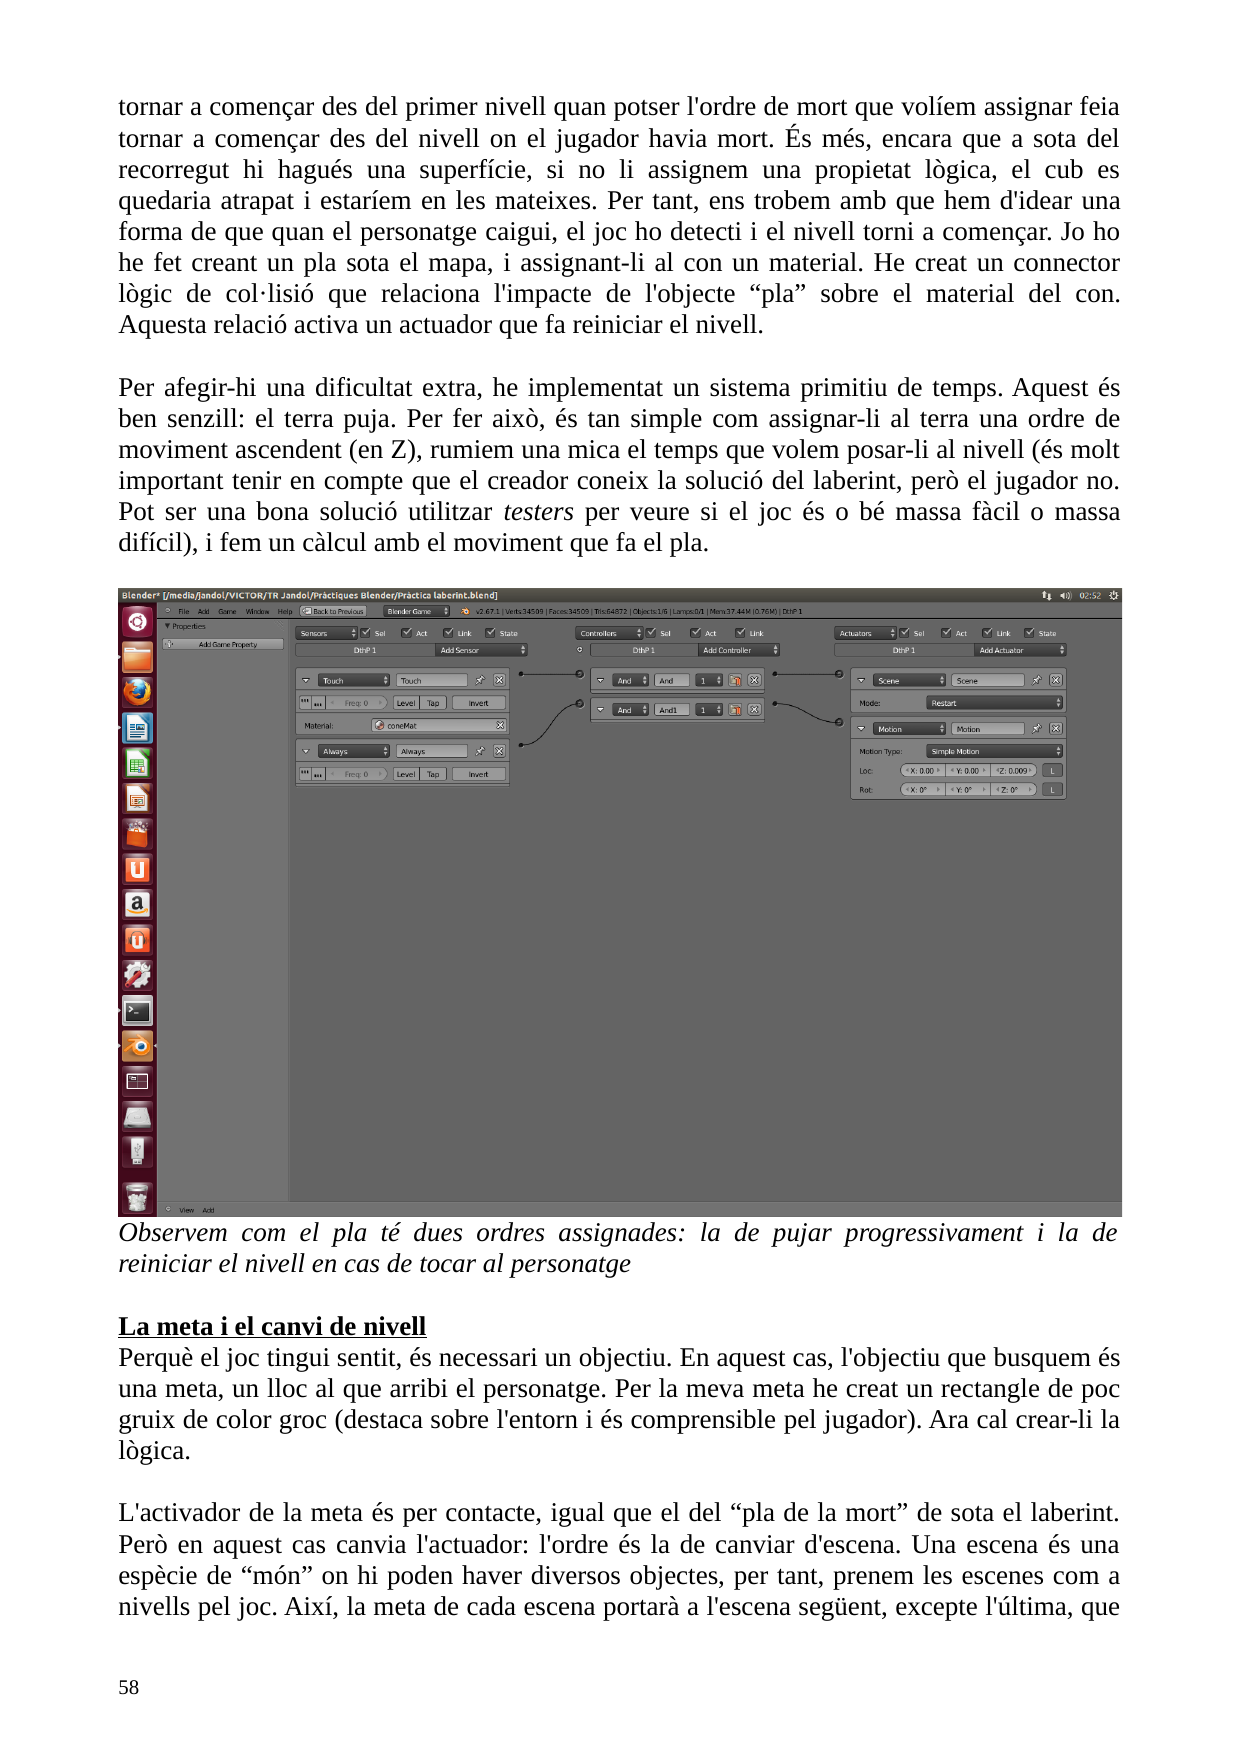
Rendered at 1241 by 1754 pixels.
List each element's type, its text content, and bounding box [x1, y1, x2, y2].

text Per afegir-hi una dificultat extra, he implementat un sistema primitiu de temps. Aquest és ben senzill: el terra puja. Per fer això, és tan simple com assignar-li al terra una ordre de moviment ascendent (en Z), rumiem una mica el temps que volem posar-li al nivell (és molt important tenir en compte que el creador coneix la solució del laberint, però el jugador no. Pot ser una bona solució utilitzar testers per veure si el joc és o bé massa fàcil o massa difícil), i fem un càlcul amb el moviment que fa el pla. [118, 371, 1122, 558]
text Perquè el joc tingui sentit, és necessari un objectiu. En aquest cas, l'objectiu que busquem és una meta, un lloc al que arribi el personatge. Per la meva meta he creat un rectangle de poc gruix de color groc (destaca sobre l'entorn i és comprensible pel jugador). Ara cal crear-li la lògica. [118, 1341, 1122, 1465]
text Observem com el pla té dues ordres assignades: la de pujar progressivament i la de reiniciar el nivell en cas de tocar al personatge [118, 1217, 1122, 1278]
text tornar a començar des del primer nivell quan potser l'ordre de mort que volíem assignar feia tornar a començar des del nivell on el jugador havia mort. És més, encara que a sota del recorregut hi hagués una superfície, si no li assignem una propietat lògica, el cub es quedaria atrapat i estaríem en les mateixes. Per tant, ens trobem amb que hem d'idear una forma de que quan el personatge caigui, el joc ho detecti i el nivell torni a començar. Jo ho he fet creant un pla sota el mapa, i assignant-li al con un material. He creat un connector lògic de col·lisió que relaciona l'impacte de l'objecte “pla” sobre el material del con. Aquesta relació activa un actuador que fa reiniciar el nivell. [118, 91, 1122, 340]
text L'activador de la meta és per contacte, igual que el del “pla de la mort” de sota el laberint. Però en aquest cas canvia l'actuador: l'ordre és la de canviar d'escena. Una escena és una espècie de “món” on hi poden haver diversos objectes, per tant, prenem les escenes com a nivells pel joc. Així, la meta de cada escena portarà a l'escena següent, excepte l'última, que [118, 1497, 1122, 1621]
picture [118, 588, 1123, 1217]
text La meta i el canvi de nivell [118, 1310, 1122, 1341]
